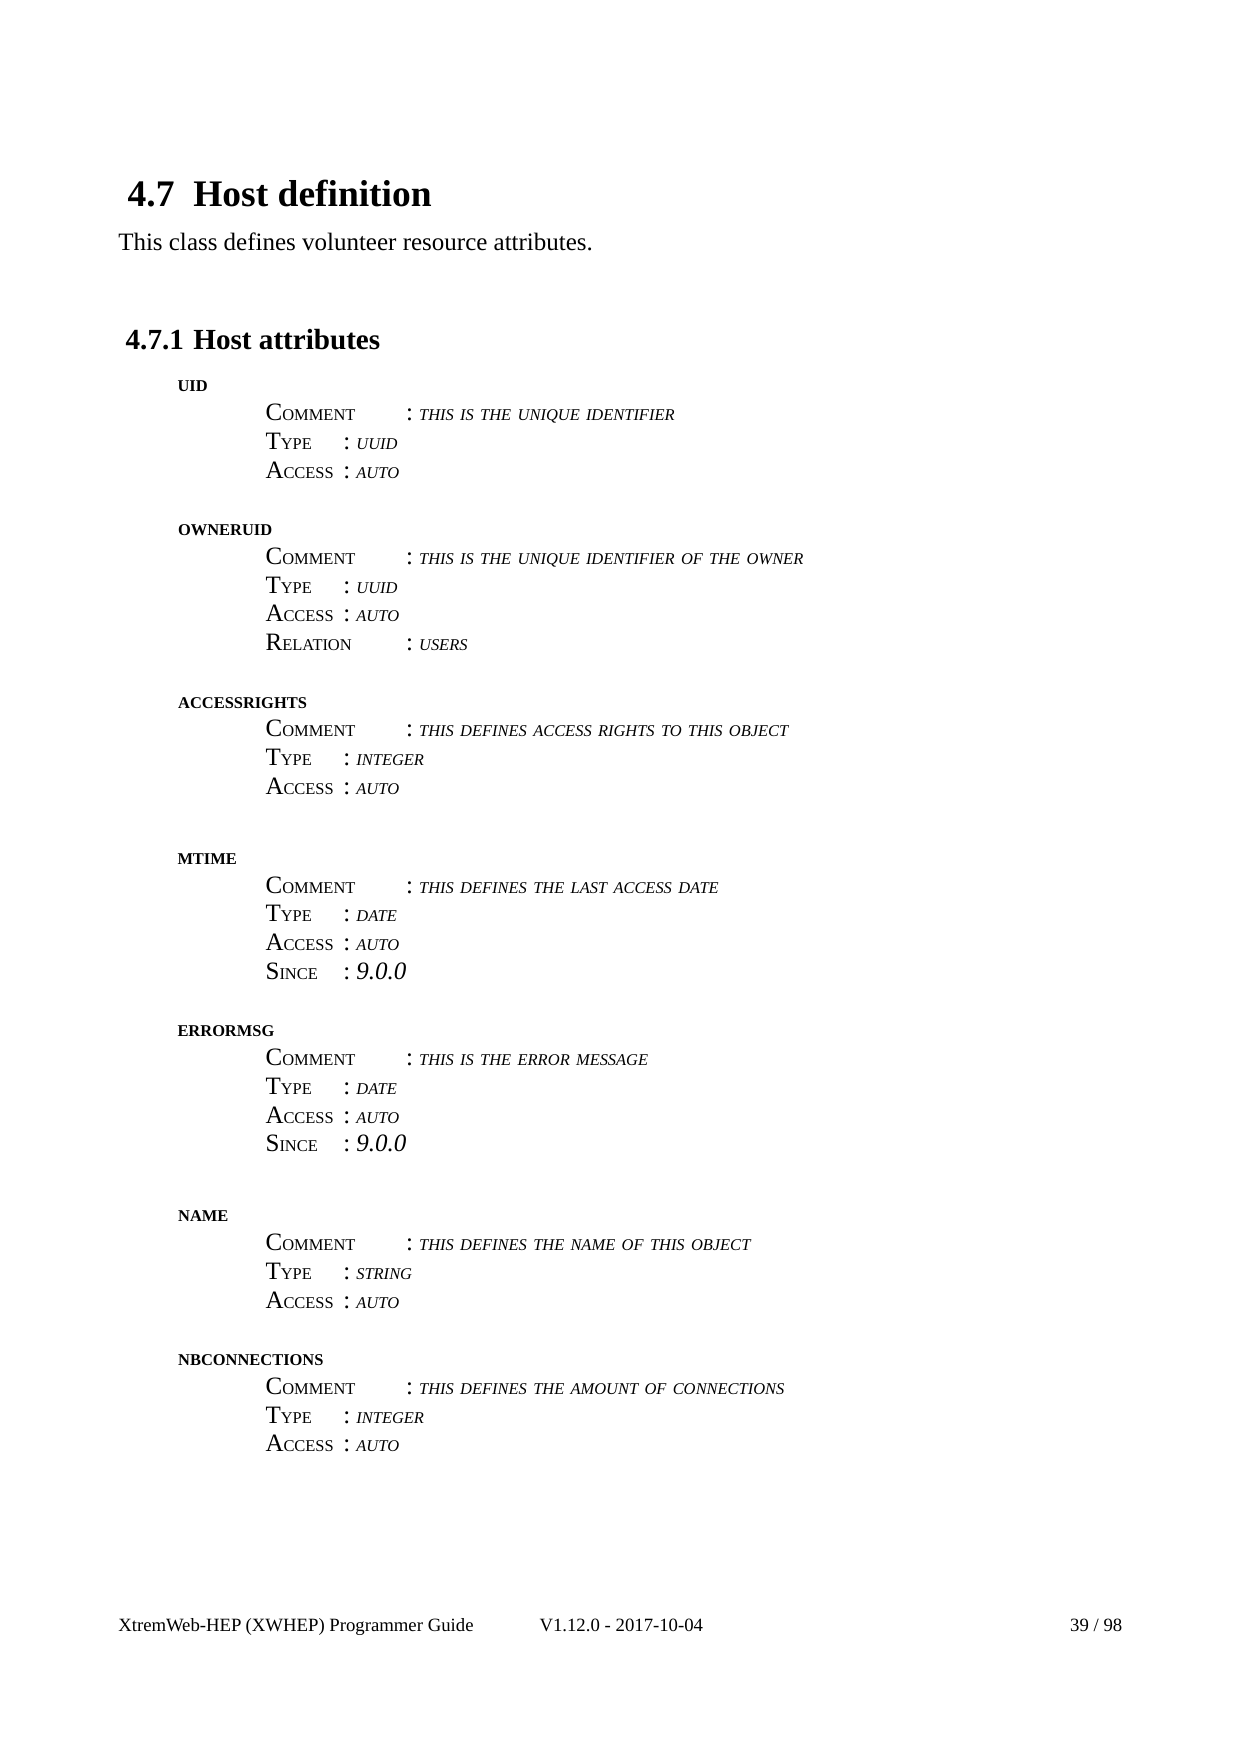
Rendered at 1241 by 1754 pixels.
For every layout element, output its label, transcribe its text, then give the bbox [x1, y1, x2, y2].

text Access : auto [265, 1285, 1122, 1313]
text nbconnections [178, 1342, 1122, 1371]
text Comment : this is the unique identifier [265, 397, 1122, 426]
text Access : auto [265, 1100, 1122, 1128]
text Comment : this defines access rights to this object [265, 713, 1122, 742]
text Type : uuid [265, 426, 1122, 455]
text uid [177, 368, 1122, 397]
subtitle Host attributes [118, 322, 1122, 356]
text This class defines volunteer resource attributes. [118, 227, 1122, 256]
text Type : integer [265, 1400, 1122, 1428]
text Comment : this defines the name of this object [265, 1227, 1122, 1256]
text Comment : this defines the last access date [265, 870, 1122, 898]
text Access : auto [265, 771, 1122, 800]
text Type : date [265, 898, 1122, 927]
text Comment : this is the error message [265, 1042, 1122, 1071]
text Type : string [265, 1256, 1122, 1285]
text Access : auto [265, 455, 1122, 483]
text Type : uuid [265, 570, 1122, 598]
text Comment : this is the unique identifier of the owner [265, 541, 1122, 570]
text Type : integer [265, 742, 1122, 771]
text accessrights [178, 685, 1122, 713]
text name [178, 1198, 1122, 1227]
text errormsg [177, 1013, 1122, 1042]
text mtime [177, 841, 1122, 870]
text Access : auto [265, 927, 1122, 956]
text Relation : users [265, 627, 1122, 656]
text Access : auto [265, 1428, 1122, 1457]
text Comment : this defines the amount of connections [265, 1371, 1122, 1400]
text Since : 9.0.0 [265, 956, 1122, 985]
text Since : 9.0.0 [265, 1128, 1122, 1157]
text Type : date [265, 1071, 1122, 1100]
text owneruid [178, 512, 1122, 541]
text Access : auto [265, 598, 1122, 627]
subtitle Host definition [118, 172, 1122, 215]
